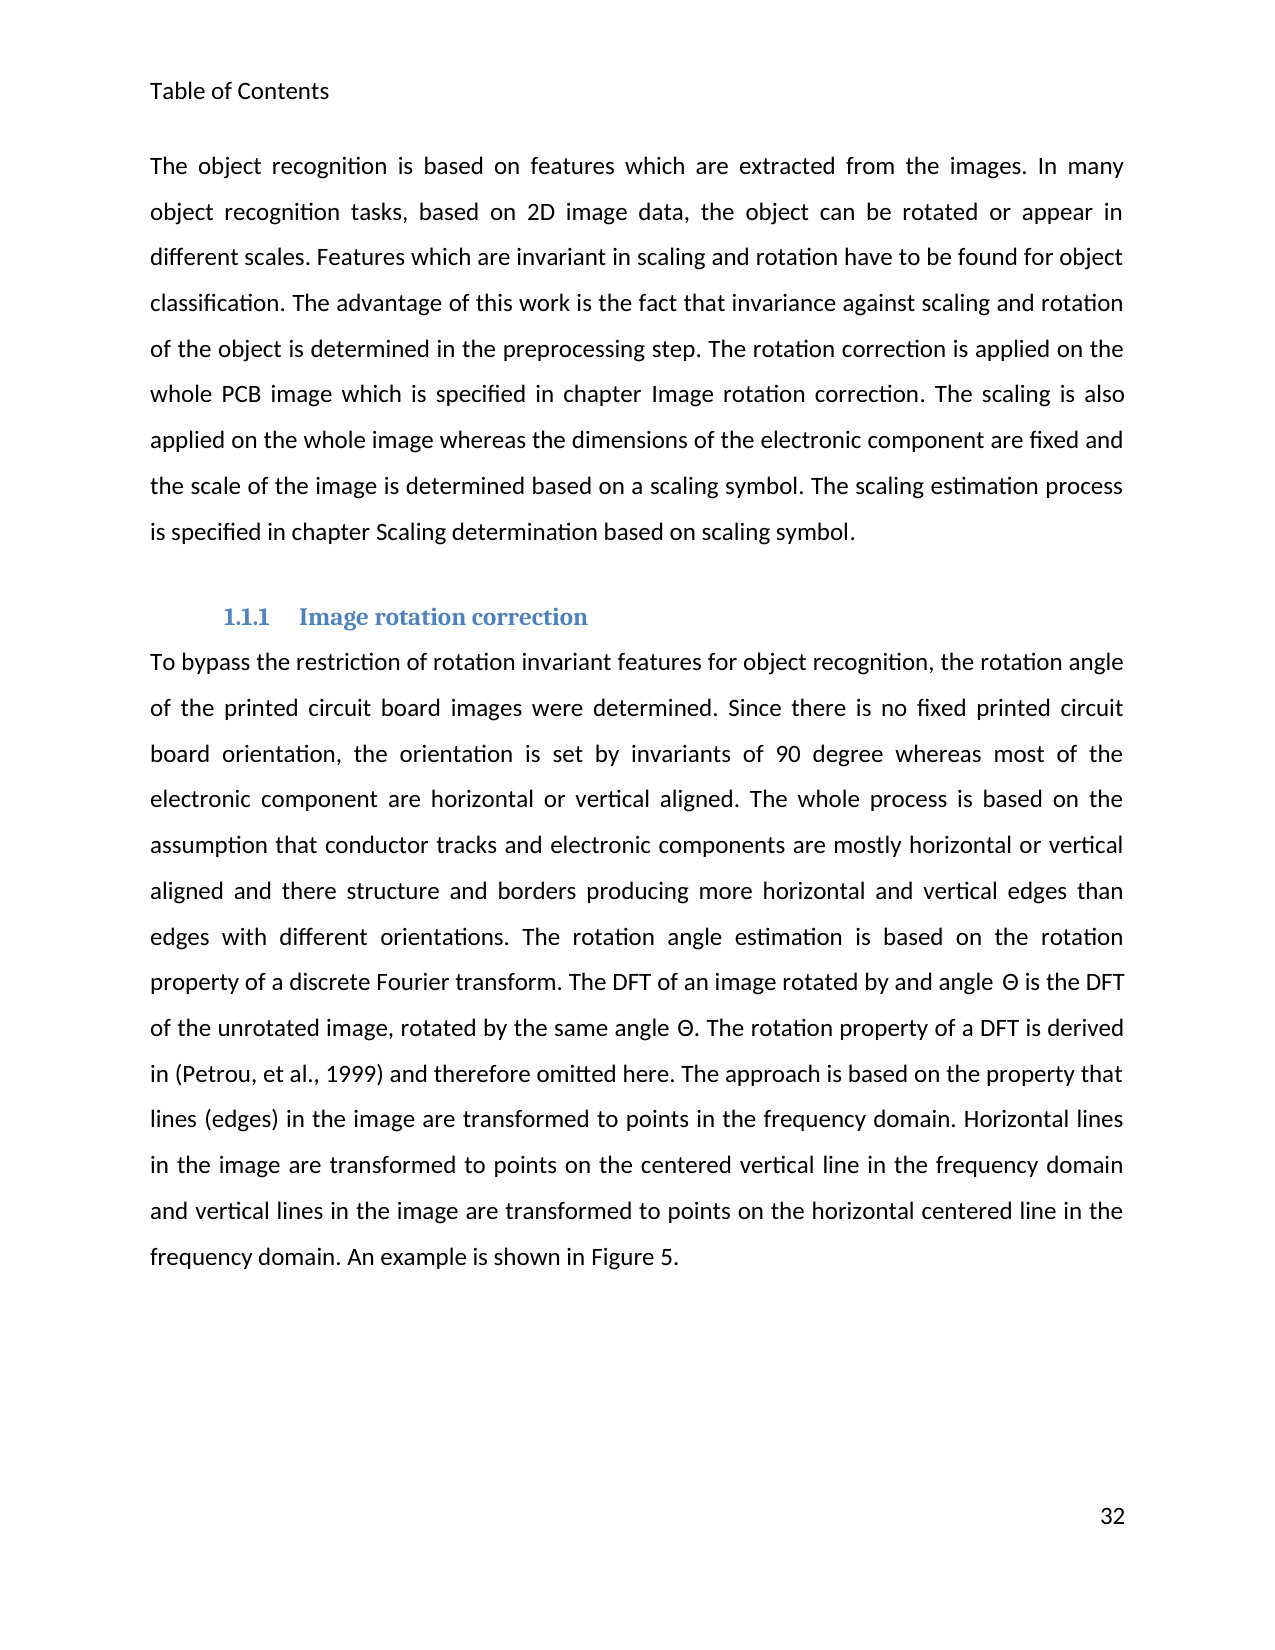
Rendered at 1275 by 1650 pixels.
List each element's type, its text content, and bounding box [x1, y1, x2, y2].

subtitle Image rotation correction [224, 603, 1125, 632]
text To bypass the restriction of rotation invariant features for object recognition, the rotation angle of the printed circuit board images were determined. Since there is no fixed printed circuit board orientation, the orientation is set by invariants of 90 degree whereas most of the electronic component are horizontal or vertical aligned. The whole process is based on the assumption that conductor tracks and electronic components are mostly horizontal or vertical aligned and there structure and borders producing more horizontal and vertical edges than edges with different orientations. The rotation angle estimation is based on the rotation property of a discrete Fourier transform. The DFT of an image rotated by and angle Θ is the DFT of the unrotated image, rotated by the same angle Θ. The rotation property of a DFT is derived in (Petrou, et al., 1999) and therefore omitted here. The approach is based on the property that lines (edges) in the image are transformed to points in the frequency domain. Horizontal lines in the image are transformed to points on the centered vertical line in the frequency domain and vertical lines in the image are transformed to points on the horizontal centered line in the frequency domain. An example is shown in Figure 5. [150, 646, 1125, 1271]
text The object recognition is based on features which are extracted from the images. In many object recognition tasks, based on 2D image data, the object can be rotated or appear in different scales. Features which are invariant in scaling and rotation have to be found for object classification. The advantage of this work is the fact that invariance against scaling and rotation of the object is determined in the preprocessing step. The rotation correction is applied on the whole PCB image which is specified in chapter Image rotation correction. The scaling is also applied on the whole image whereas the dimensions of the electronic component are fixed and the scale of the image is determined based on a scaling symbol. The scaling estimation process is specified in chapter Scaling determination based on scaling symbol. [150, 150, 1125, 546]
